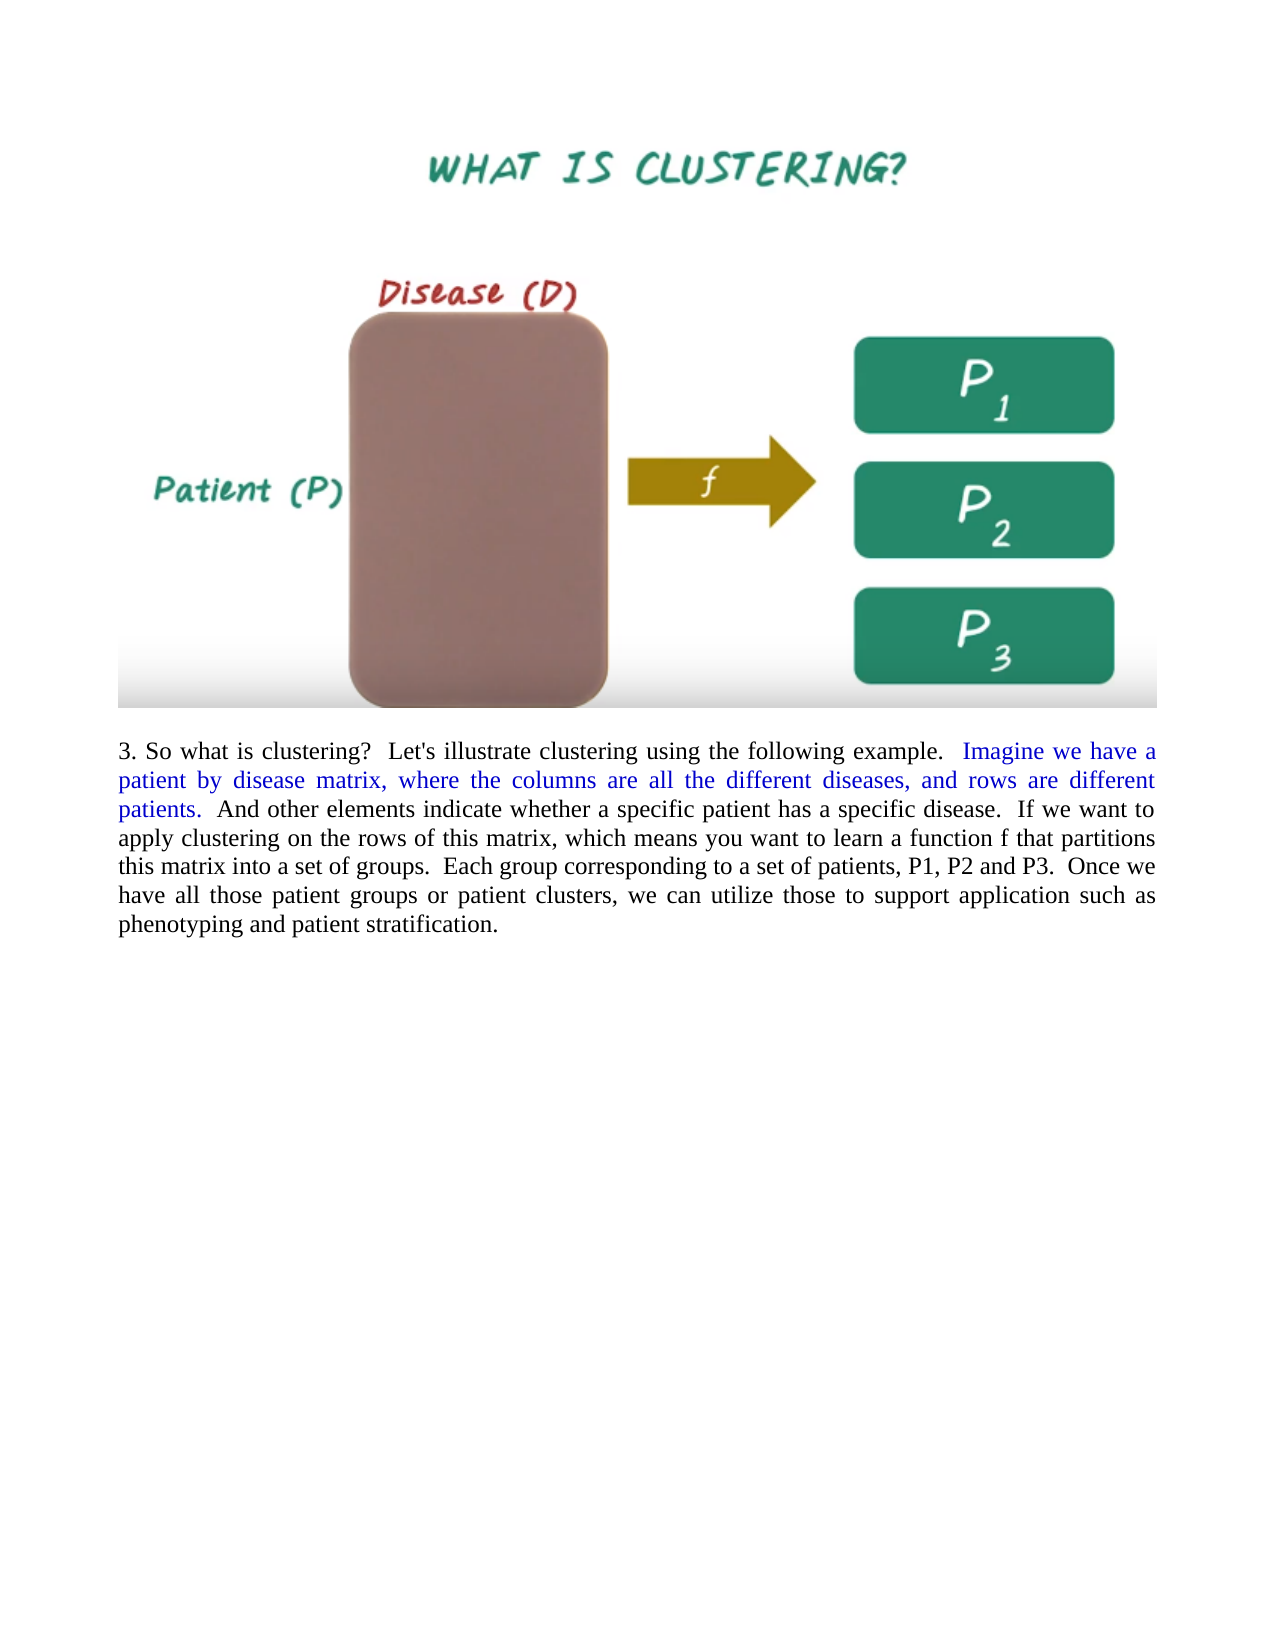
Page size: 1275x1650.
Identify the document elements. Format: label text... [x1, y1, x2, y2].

text 3. So what is clustering? Let's illustrate clustering using the following example. Imagine we have a patient by disease matrix, where the columns are all the different diseases, and rows are different patients. And other elements indicate whether a specific patient has a specific disease. If we want to apply clustering on the rows of this matrix, which means you want to learn a function f that partitions this matrix into a set of groups. Each group corresponding to a set of patients, P1, P2 and P3. Once we have all those patient groups or patient clusters, we can utilize those to support application such as phenotyping and patient stratification. [118, 736, 1157, 938]
picture [118, 146, 1157, 708]
